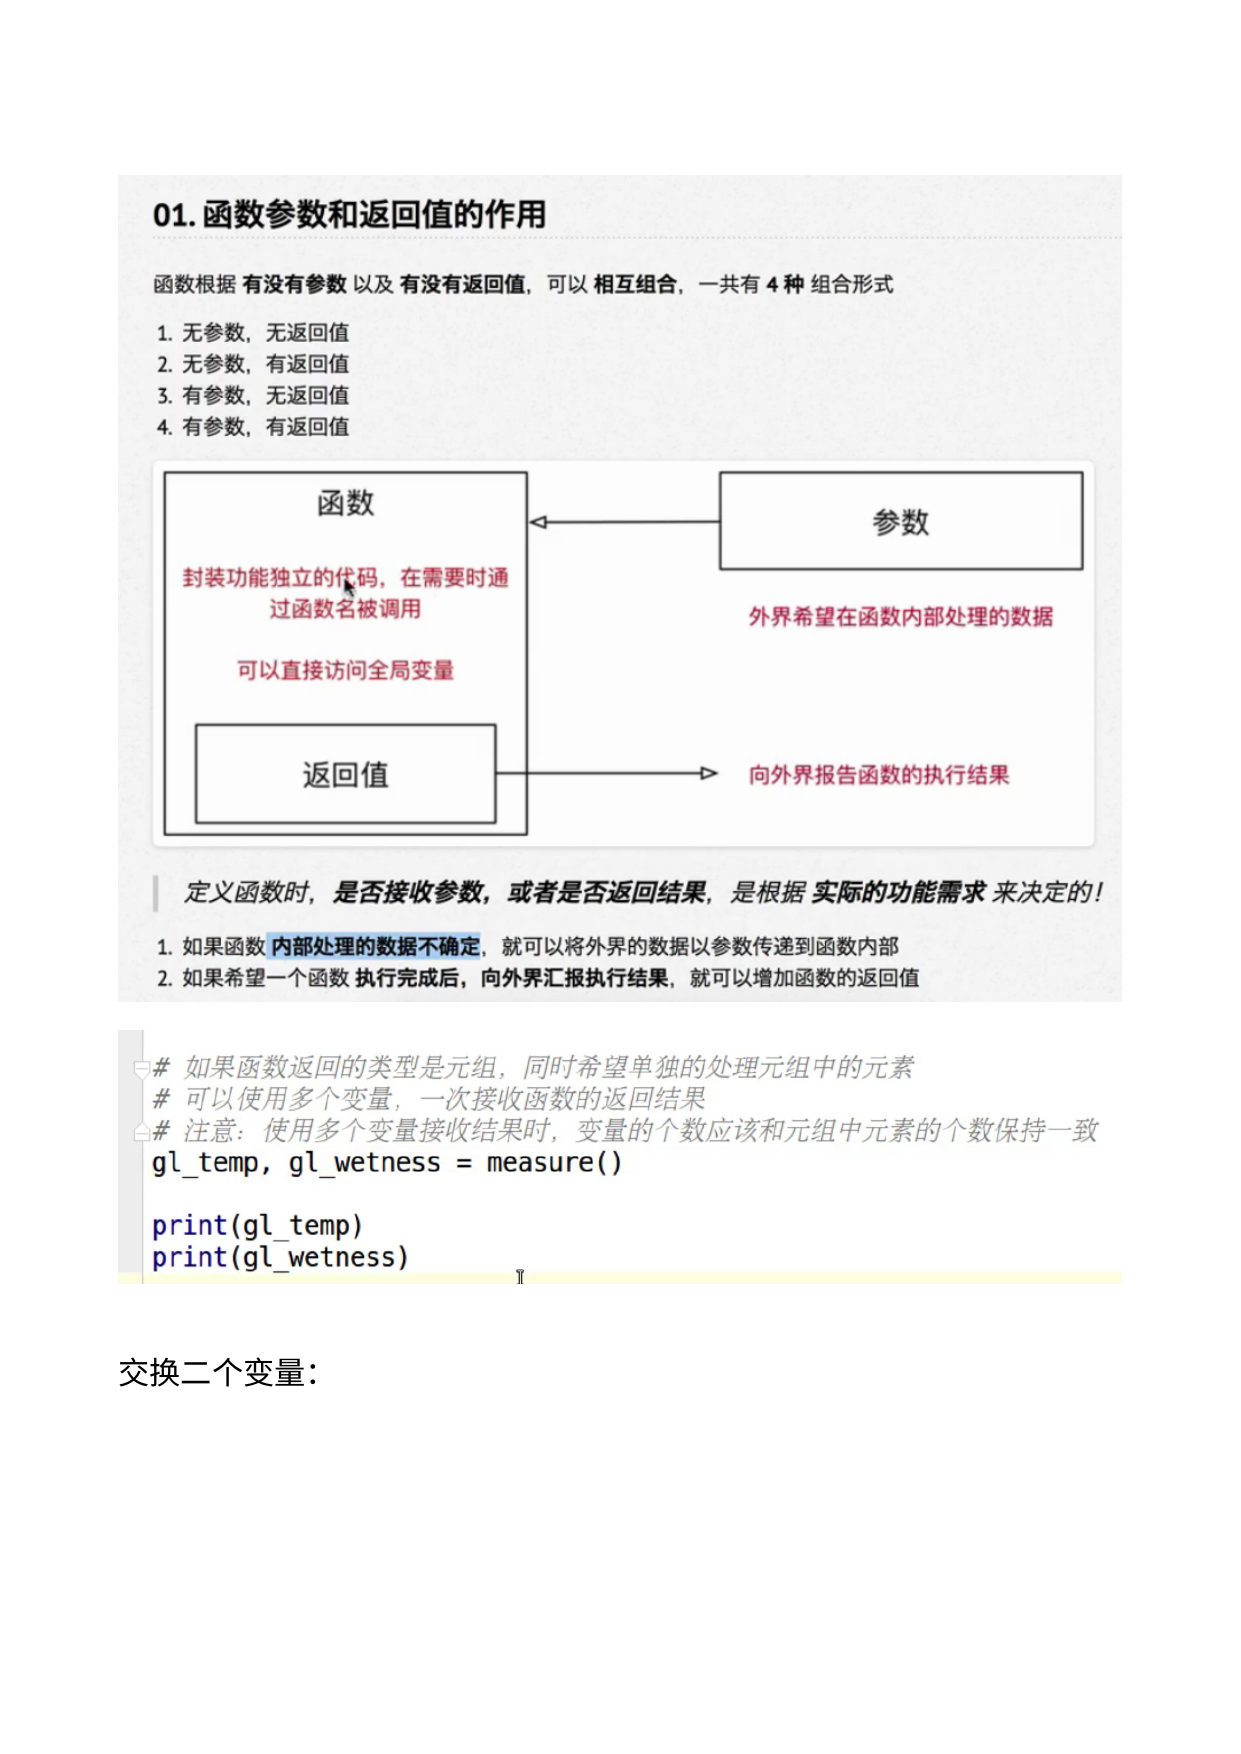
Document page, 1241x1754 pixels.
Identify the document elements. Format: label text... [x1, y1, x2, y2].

picture [118, 175, 1123, 1002]
text 交换二个变量： [118, 1348, 1122, 1394]
picture [118, 1030, 1123, 1284]
